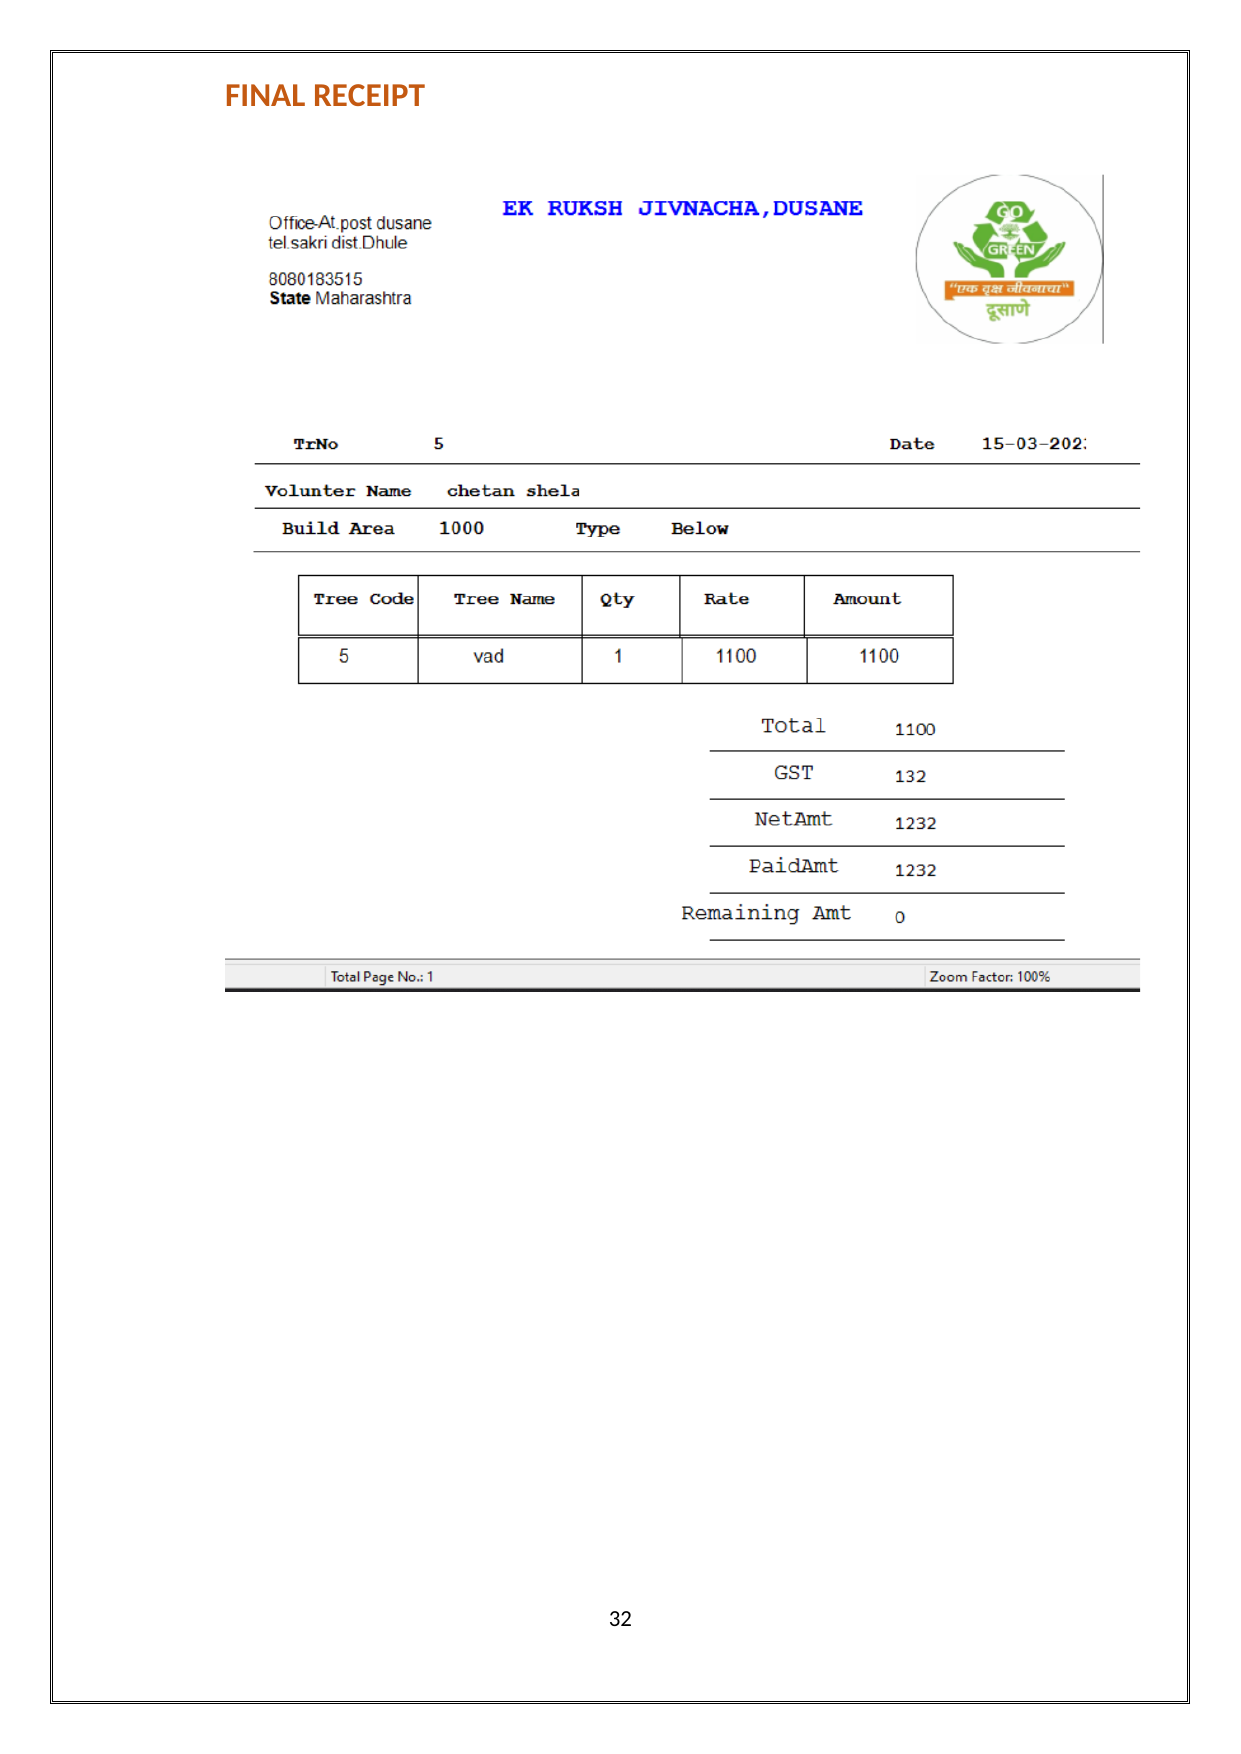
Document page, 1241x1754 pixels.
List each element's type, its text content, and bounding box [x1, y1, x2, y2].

text FINAL RECEIPT [150, 74, 1090, 114]
